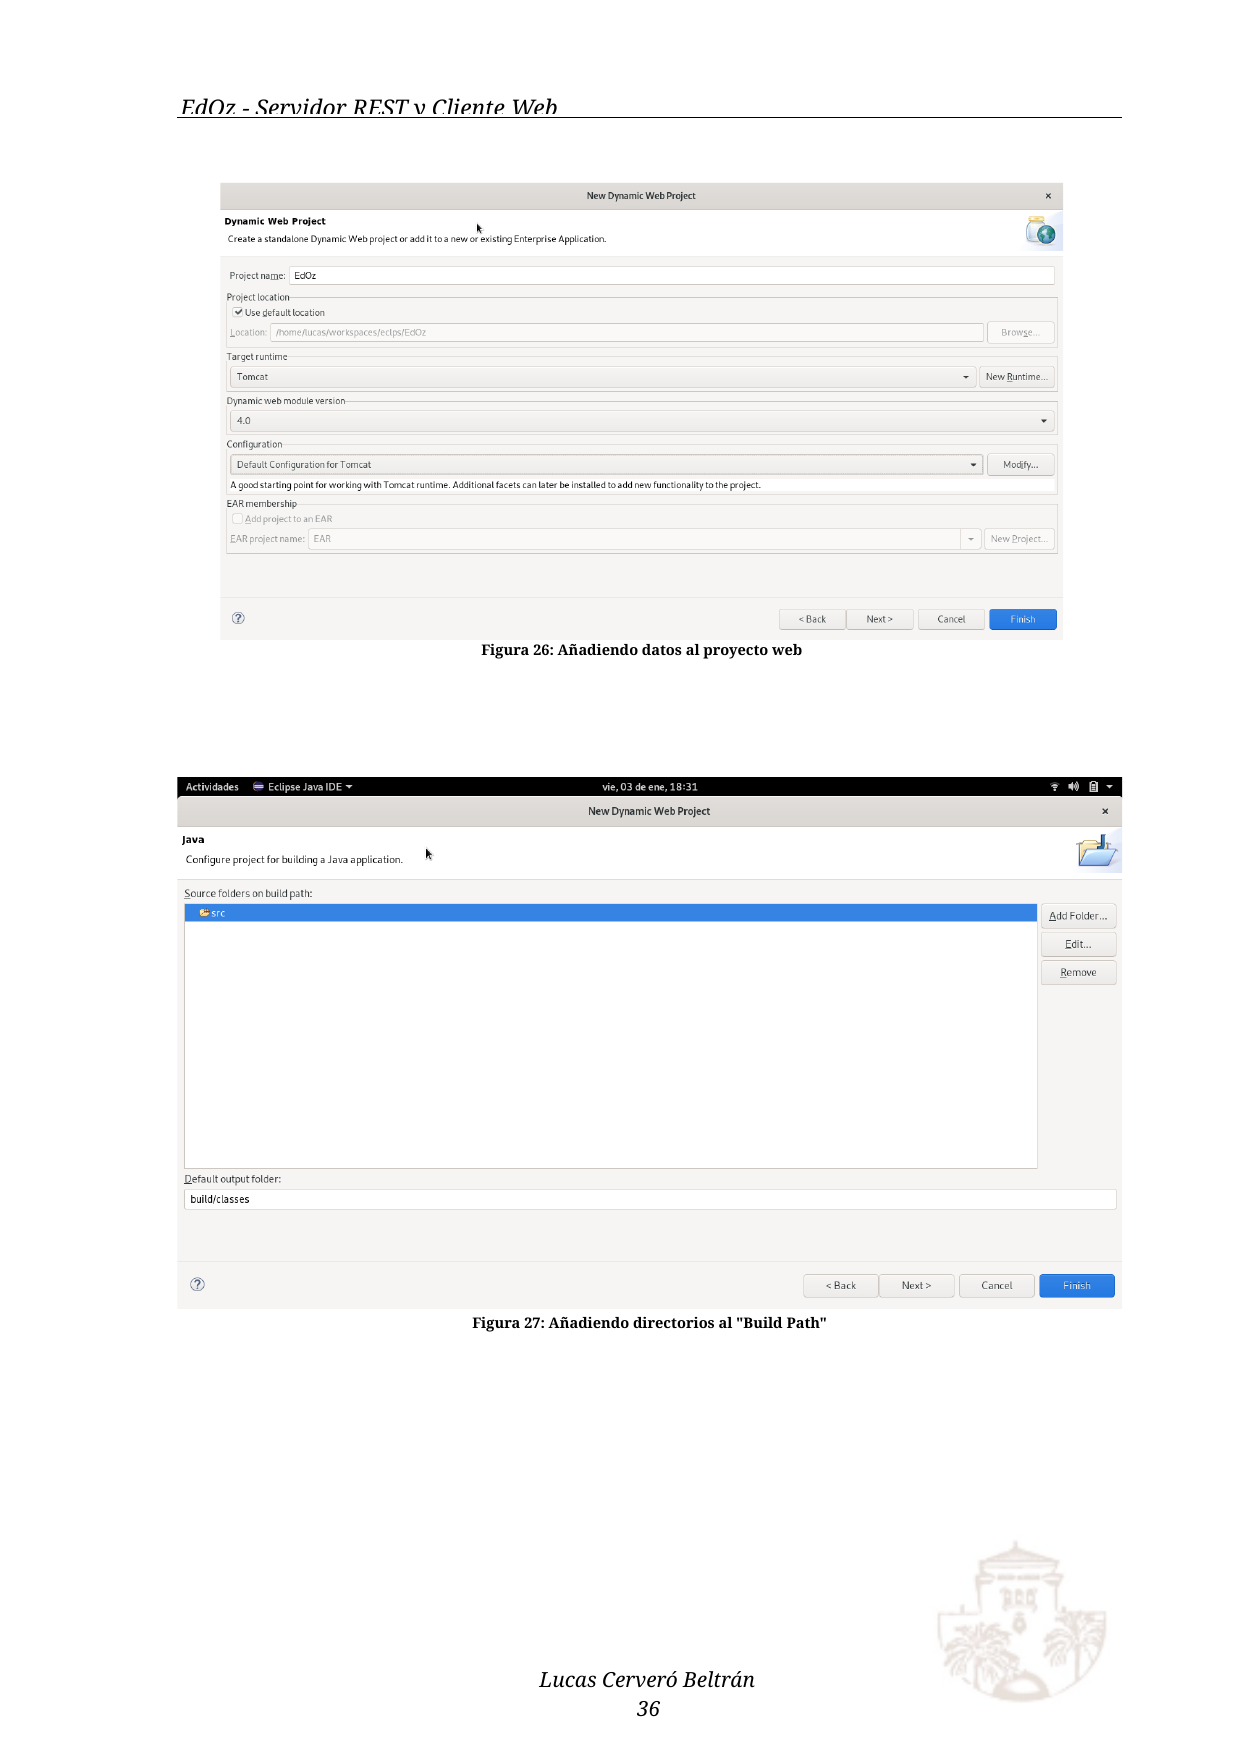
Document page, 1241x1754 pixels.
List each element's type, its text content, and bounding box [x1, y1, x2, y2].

text Figura 26: Añadiendo datos al proyecto web [220, 640, 1063, 659]
picture [177, 777, 1123, 1309]
text Figura 27: Añadiendo directorios al "Build Path" [177, 1309, 1122, 1333]
picture [220, 182, 1064, 640]
